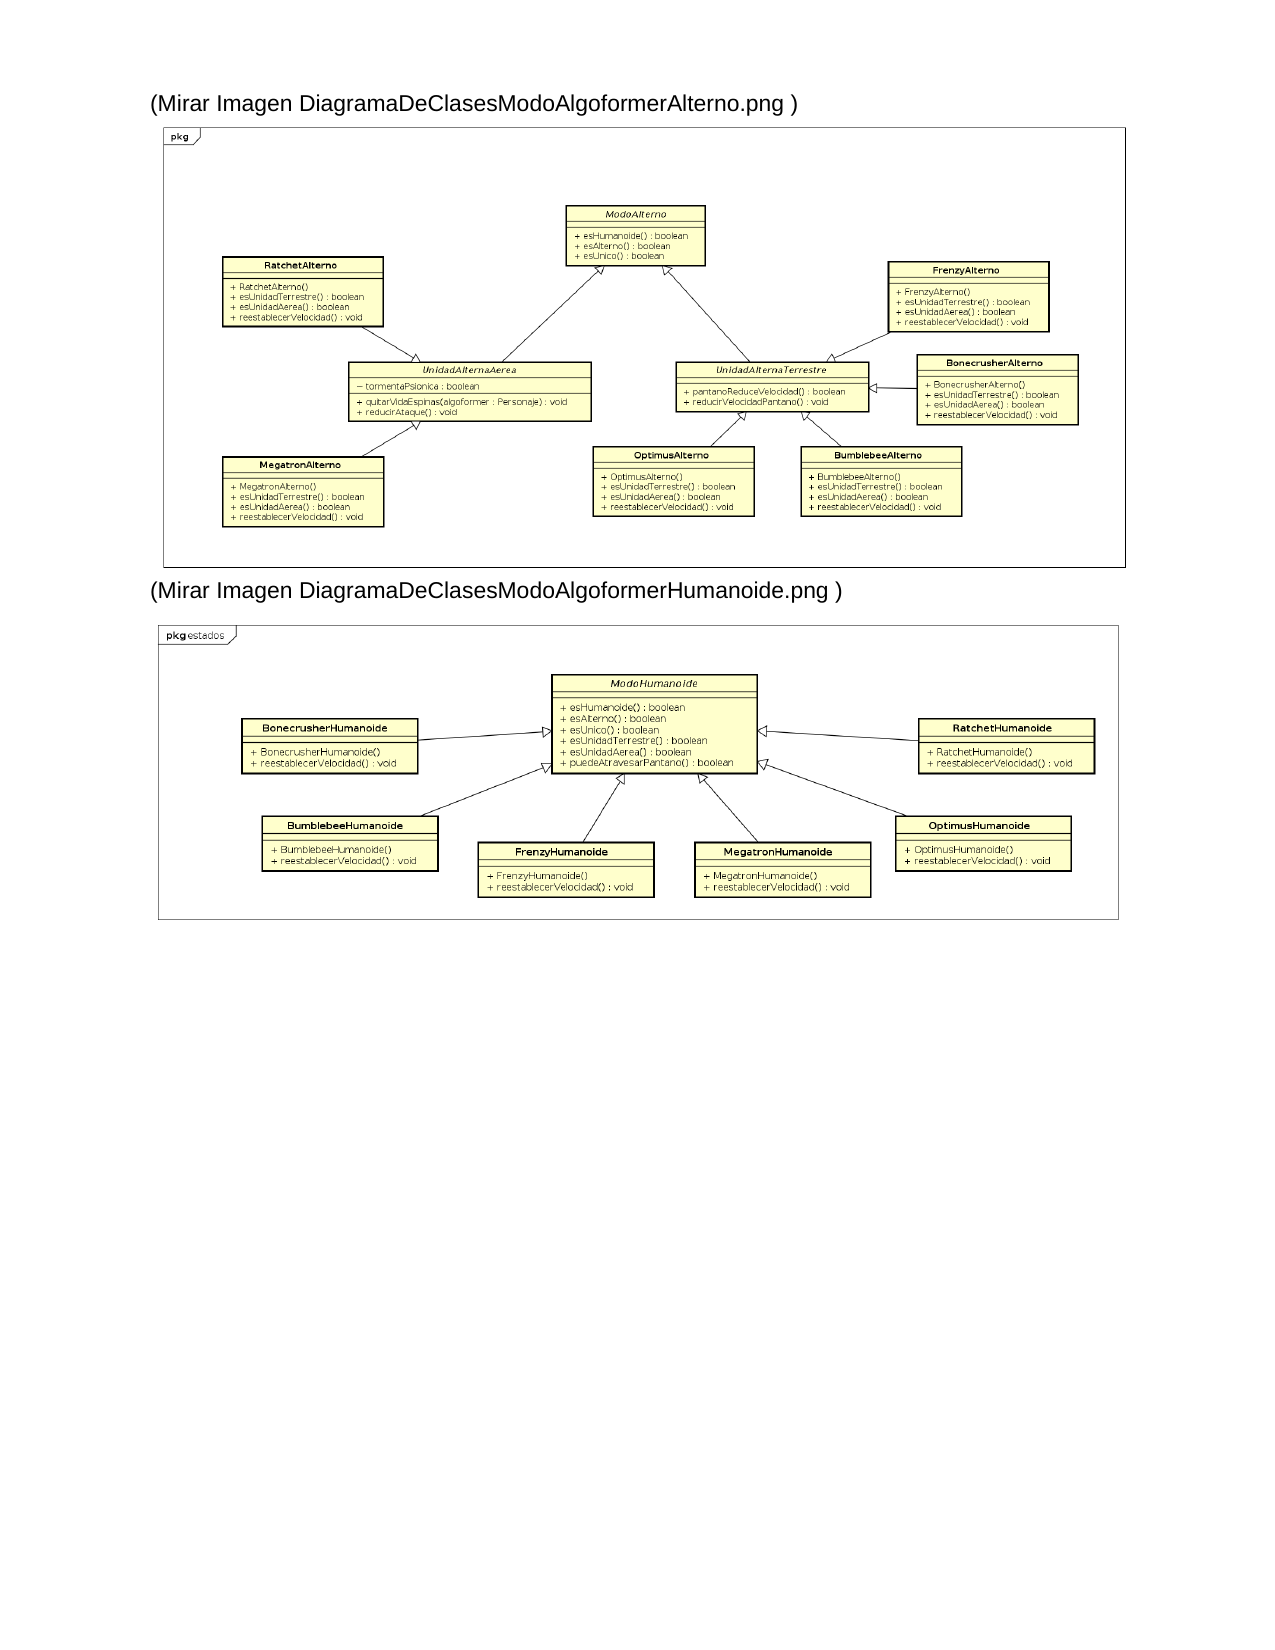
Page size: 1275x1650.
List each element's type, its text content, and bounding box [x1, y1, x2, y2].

subtitle (Mirar Imagen DiagramaDeClasesModoAlgoformerAlterno.png ) [150, 91, 1125, 116]
subtitle (Mirar Imagen DiagramaDeClasesModoAlgoformerHumanoide.png ) [150, 157, 1125, 603]
picture [151, 617, 1126, 927]
picture [156, 121, 1132, 574]
